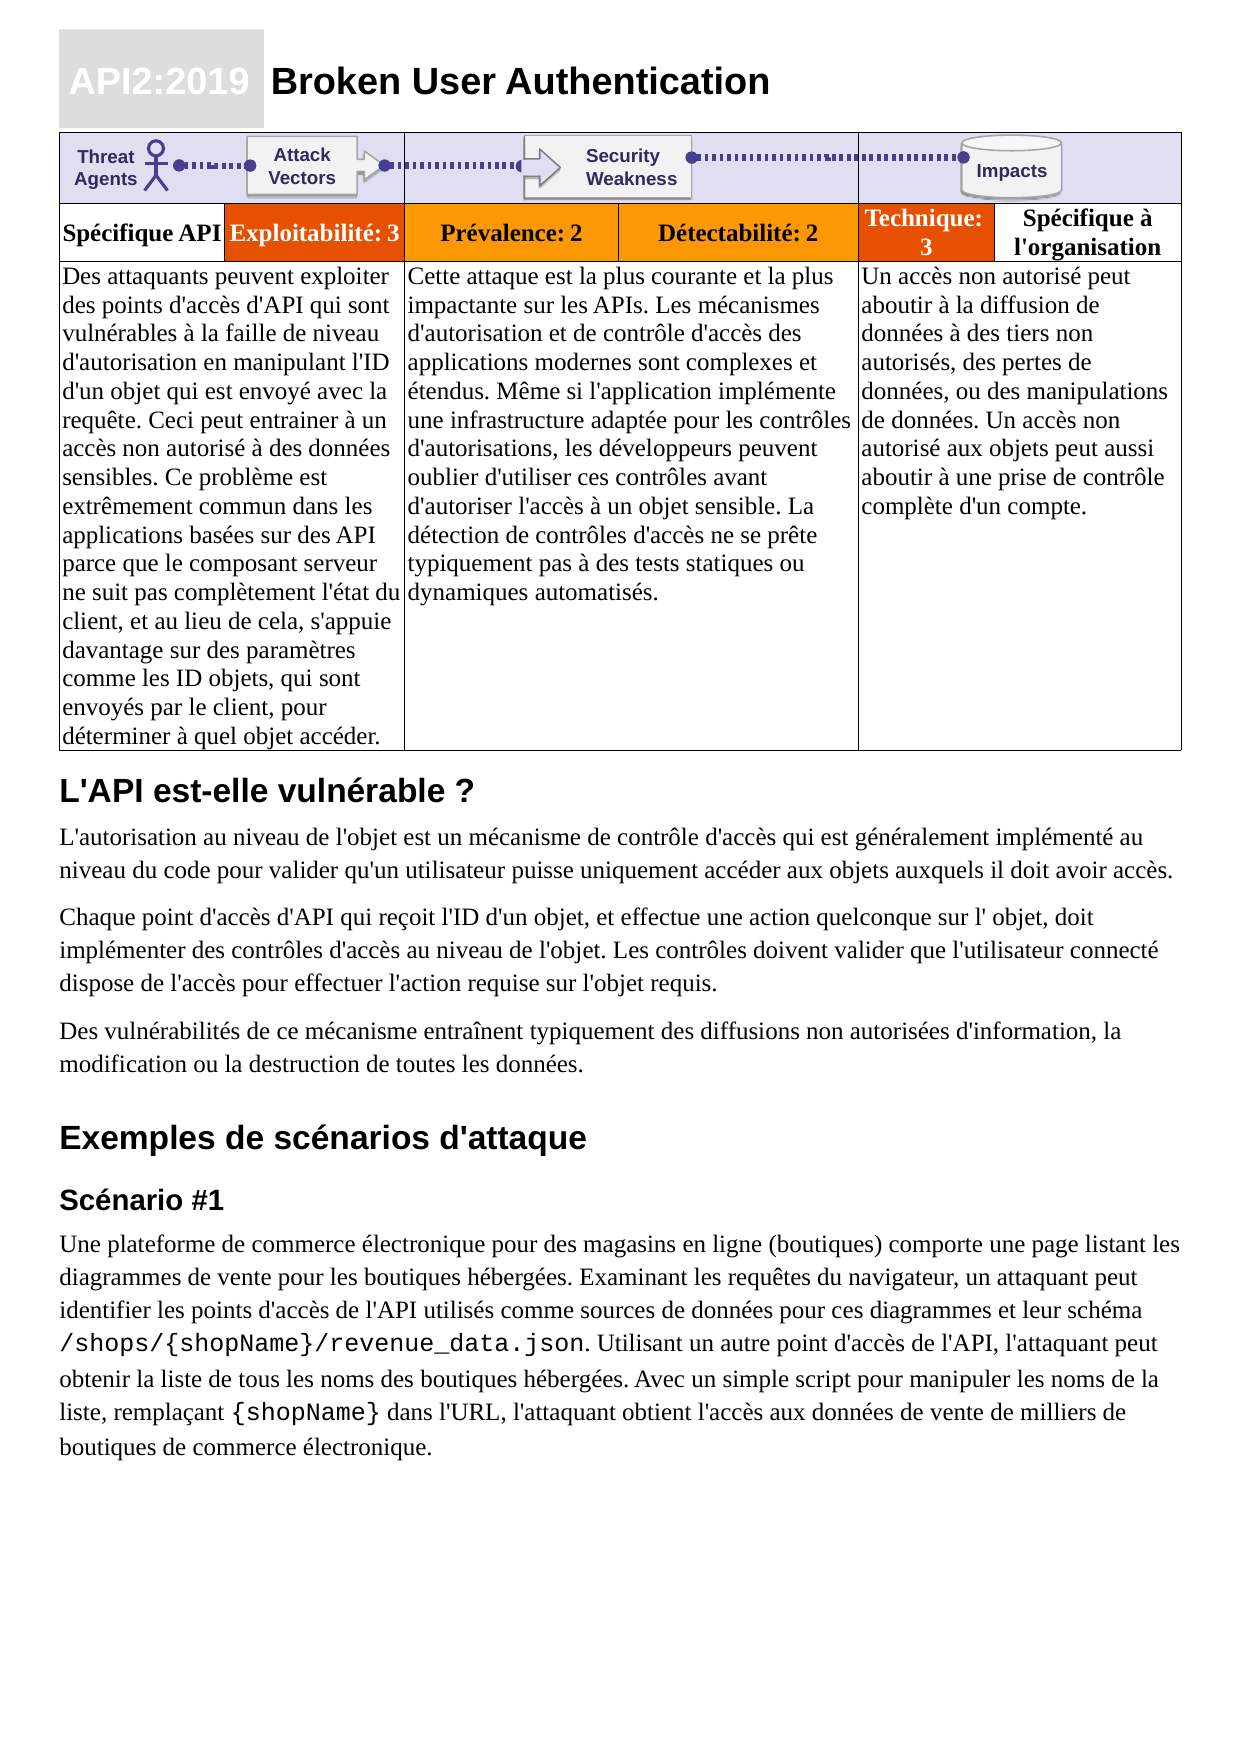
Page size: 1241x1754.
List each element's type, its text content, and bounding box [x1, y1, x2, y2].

table_header [994, 133, 1181, 203]
subtitle L'API est-elle vulnérable ? [59, 771, 1181, 809]
text L'autorisation au niveau de l'objet est un mécanisme de contrôle d'accès qui est généralement implémenté au niveau du code pour valider qu'un utilisateur puisse uniquement accéder aux objets auxquels il doit avoir accès. [59, 822, 1181, 883]
text Une plateforme de commerce électronique pour des magasins en ligne (boutiques) comporte une page listant les diagrammes de vente pour les boutiques hébergées. Examinant les requêtes du navigateur, un attaquant peut identifier les points d'accès de l'API utilisés comme sources de données pour ces diagrammes et leur schéma /shops/{shopName}/revenue_data.json. Utilisant un autre point d'accès de l'API, l'attaquant peut obtenir la liste de tous les noms des boutiques hébergées. Avec un simple script pour manipuler les noms de la liste, remplaçant {shopName} dans l'URL, l'attaquant obtient l'accès aux données de vente de milliers de boutiques de commerce électronique. [59, 1229, 1181, 1461]
table_header [405, 133, 618, 203]
table_cell Des attaquants peuvent exploiter des points d'accès d'API qui sont vulnérables à la faille de niveau d'autorisation en manipulant l'ID d'un objet qui est envoyé avec la requête. Ceci peut entrainer à un accès non autorisé à des données sensibles. Ce problème est extrêmement commun dans les applications basées sur des API parce que le composant serveur ne suit pas complètement l'état du client, et au lieu de cela, s'appuie davantage sur des paramètres comme les ID objets, qui sont envoyés par le client, pour déterminer à quel objet accéder. [60, 262, 404, 750]
table_header [60, 133, 224, 203]
text Des vulnérabilités de ce mécanisme entraînent typiquement des diffusions non autorisées d'information, la modification ou la destruction de toutes les données. [59, 1016, 1181, 1078]
table_cell Exploitabilité: 3 [225, 204, 404, 261]
subtitle Exemples de scénarios d'attaque [59, 1117, 1181, 1156]
text Chaque point d'accès d'API qui reçoit l'ID d'un objet, et effectue une action quelconque sur l' objet, doit implémenter des contrôles d'accès au niveau de l'objet. Les contrôles doivent valider que l'utilisateur connecté dispose de l'accès pour effectuer l'action requise sur l'objet requis. [59, 902, 1181, 997]
table_cell Cette attaque est la plus courante et la plus impactante sur les APIs. Les mécanismes d'autorisation et de contrôle d'accès des applications modernes sont complexes et étendus. Même si l'application implémente une infrastructure adaptée pour les contrôles d'autorisations, les développeurs peuvent oublier d'utiliser ces contrôles avant d'autoriser l'accès à un objet sensible. La détection de contrôles d'accès ne se prête typiquement pas à des tests statiques ou dynamiques automatisés. [405, 262, 858, 750]
table_header [618, 133, 858, 203]
subtitle Scénario #1 [59, 1183, 1181, 1217]
table_cell Prévalence: 2 [405, 204, 618, 261]
table_cell Spécifique à l'organisation [995, 204, 1181, 261]
table_cell Technique: 3 [859, 204, 994, 261]
table_cell Spécifique API [60, 204, 224, 261]
table_header [859, 133, 994, 203]
table_header [224, 133, 404, 203]
table_cell Un accès non autorisé peut aboutir à la diffusion de données à des tiers non autorisés, des pertes de données, ou des manipulations de données. Un accès non autorisé aux objets peut aussi aboutir à une prise de contrôle complète d'un compte. [859, 262, 1181, 750]
table_cell Détectabilité: 2 [619, 204, 858, 261]
